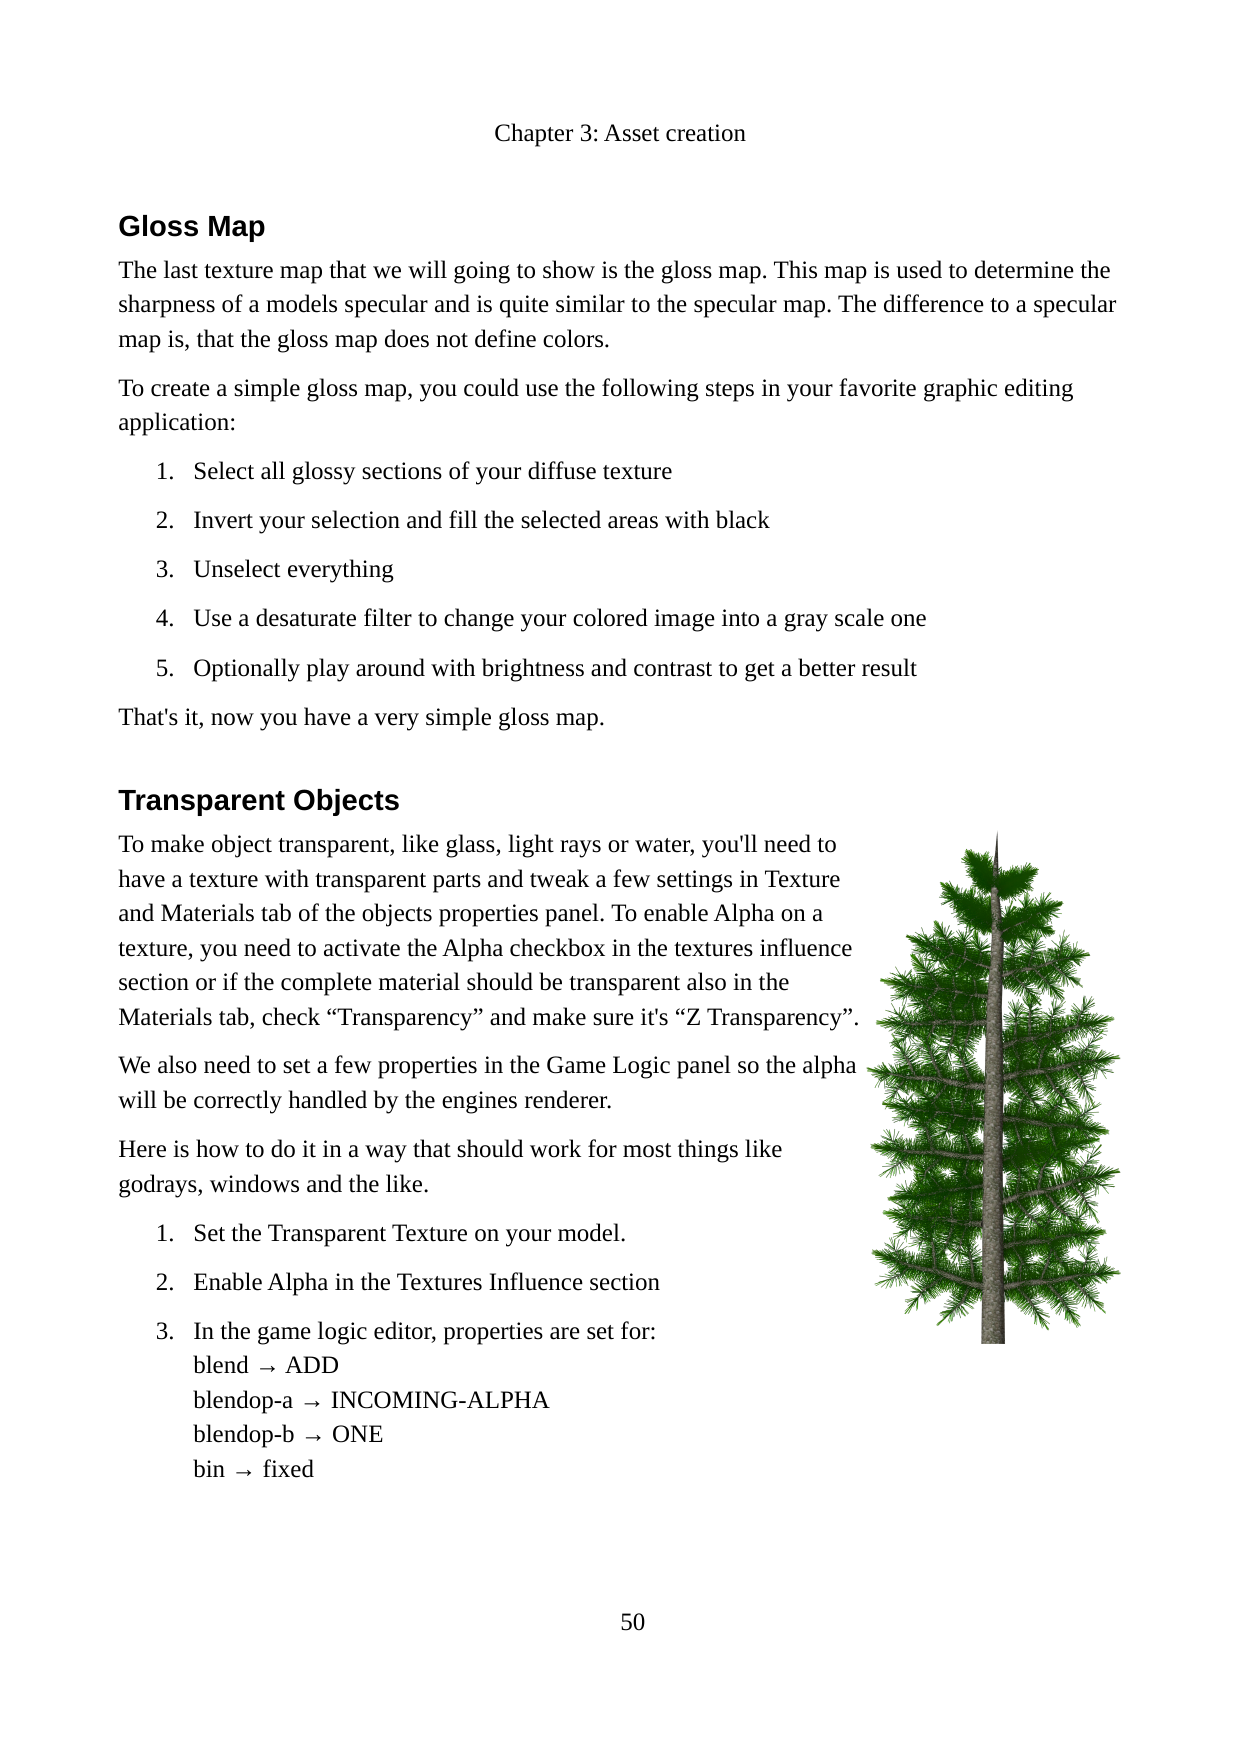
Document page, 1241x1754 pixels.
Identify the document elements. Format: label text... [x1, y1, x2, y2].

list In the game logic editor, properties are set for: blend → ADD blendop-a → INCOMING-ALPHA blendop-b → ONE bin → fixed [156, 1316, 1122, 1482]
list Optionally play around with brightness and contrast to get a better result [156, 653, 1122, 681]
subtitle Transparent Objects [118, 783, 1122, 817]
list Enable Alpha in the Textures Influence section [156, 1267, 865, 1296]
list Unselect everything [156, 554, 1122, 583]
text To create a simple gloss map, you could use the following steps in your favorite graphic editing application: [118, 373, 1122, 436]
text Here is how to do it in a way that should work for most things like godrays, windows and the like. [118, 1134, 865, 1197]
list Select all glossy sections of your diffuse texture [156, 456, 1122, 485]
text The last texture map that we will going to show is the gloss map. This map is used to determine the sharpness of a models specular and is quite similar to the specular map. The difference to a specular map is, that the gloss map does not define colors. [118, 255, 1122, 352]
text We also need to set a few properties in the Game Logic panel so the alpha will be correctly handled by the engines renderer. [118, 1051, 865, 1114]
list Set the Transparent Texture on your model. [156, 1218, 865, 1246]
list Use a desaturate filter to change your colored image into a gray scale one [156, 603, 1122, 632]
text To make object transparent, like glass, light rays or water, you'll need to have a texture with transparent parts and tweak a few settings in Texture and Materials tab of the objects properties panel. To enable Alpha on a texture, you need to activate the Alpha checkbox in the textures influence section or if the complete material should be transparent also in the Materials tab, check “Transparency” and make sure it's “Z Transparency”. [118, 829, 865, 1030]
picture [865, 829, 1123, 1344]
text That's it, now you have a very simple gloss map. [118, 702, 1122, 730]
subtitle Gloss Map [118, 209, 1122, 242]
list Invert your selection and fill the selected areas with black [156, 505, 1122, 534]
